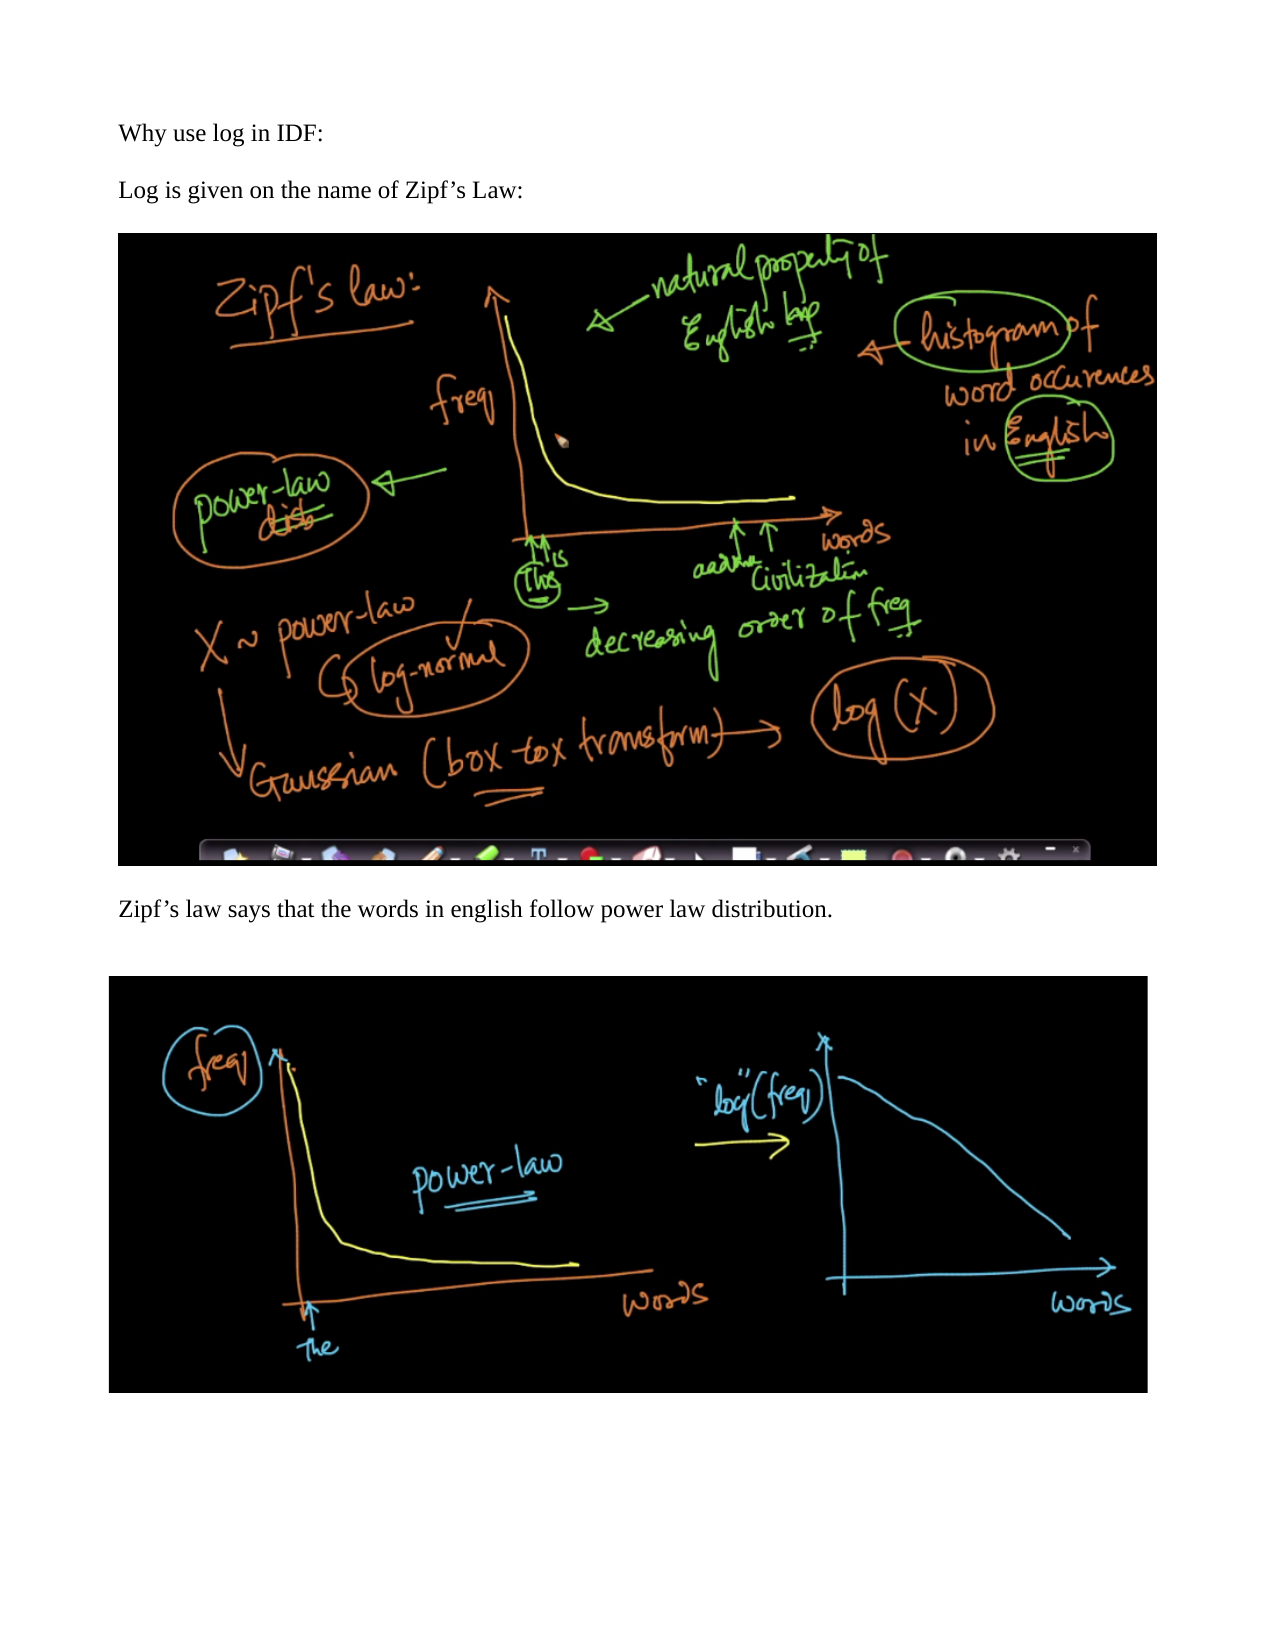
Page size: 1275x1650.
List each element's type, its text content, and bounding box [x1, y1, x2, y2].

text Why use log in IDF: [118, 118, 1157, 147]
picture [118, 233, 1157, 866]
text Zipf’s law says that the words in english follow power law distribution. [118, 894, 1157, 923]
picture [108, 976, 1148, 1393]
text Log is given on the name of Zipf’s Law: [118, 176, 1157, 204]
